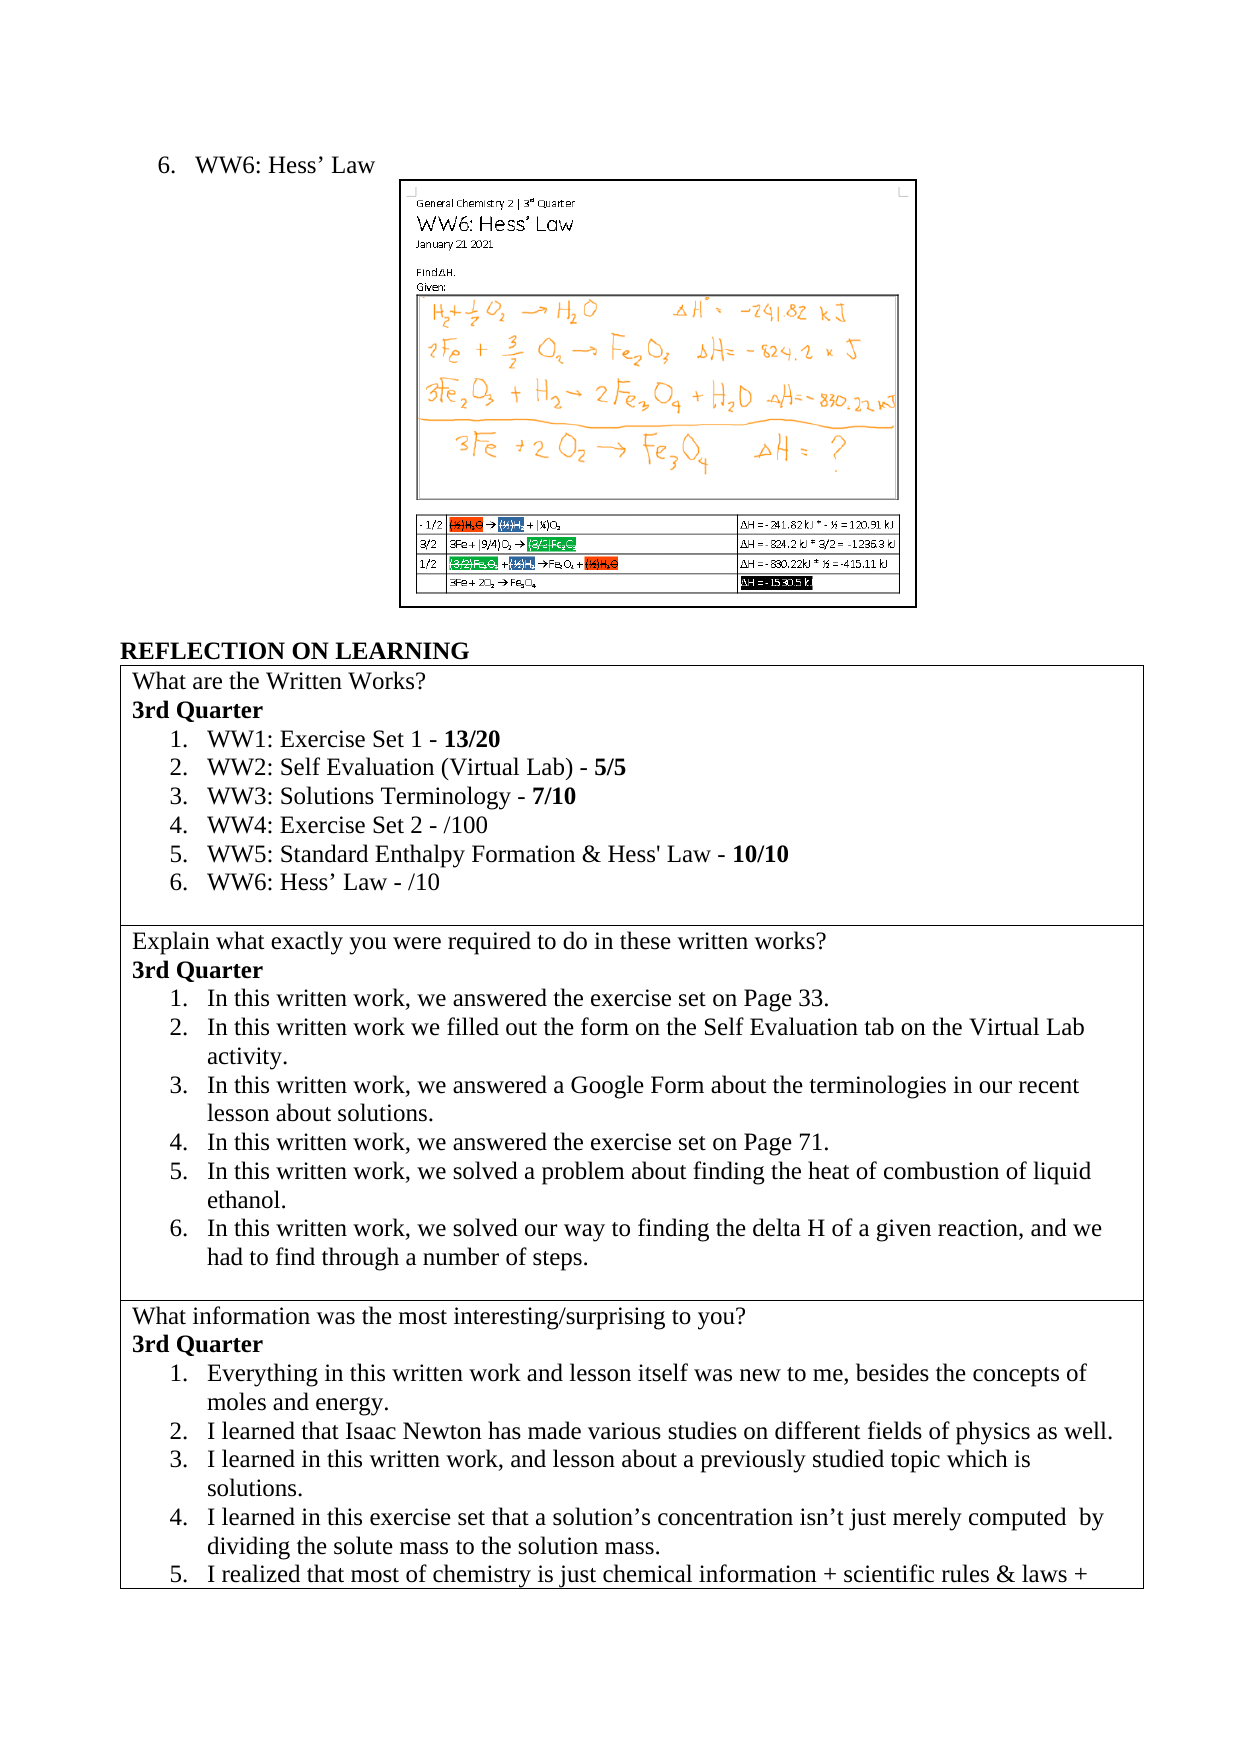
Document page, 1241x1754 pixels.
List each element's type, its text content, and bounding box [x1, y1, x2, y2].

text REFLECTION ON LEARNING [120, 636, 1120, 665]
picture [403, 183, 912, 603]
table_header What are the Written Works? 3rd Quarter WW1: Exercise Set 1 - 13/20 WW2: Self Evaluation (Virtual Lab) - 5/5 WW3: Solutions Terminology - 7/10 WW4: Exercise Set 2 - /100 WW5: Standard Enthalpy Formation & Hess' Law - 10/10 WW6: Hess’ Law - /10 [121, 666, 1143, 925]
table_cell What information was the most interesting/surprising to you? 3rd Quarter Everything in this written work and lesson itself was new to me, besides the concepts of moles and energy. I learned that Isaac Newton has made various studies on different fields of physics as well. I learned in this written work, and lesson about a previously studied topic which is solutions. I learned in this exercise set that a solution’s concentration isn’t just merely computed by dividing the solute mass to the solution mass. I realized that most of chemistry is just chemical information + scientific rules & laws + [121, 1301, 1143, 1588]
table_cell Explain what exactly you were required to do in these written works? 3rd Quarter In this written work, we answered the exercise set on Page 33. In this written work we filled out the form on the Self Evaluation tab on the Virtual Lab activity. In this written work, we answered a Google Form about the terminologies in our recent lesson about solutions. In this written work, we answered the exercise set on Page 71. In this written work, we solved a problem about finding the heat of combustion of liquid ethanol. In this written work, we solved our way to finding the delta H of a given reaction, and we had to find through a number of steps. [121, 926, 1143, 1300]
list WW6: Hess’ Law [157, 150, 1120, 179]
